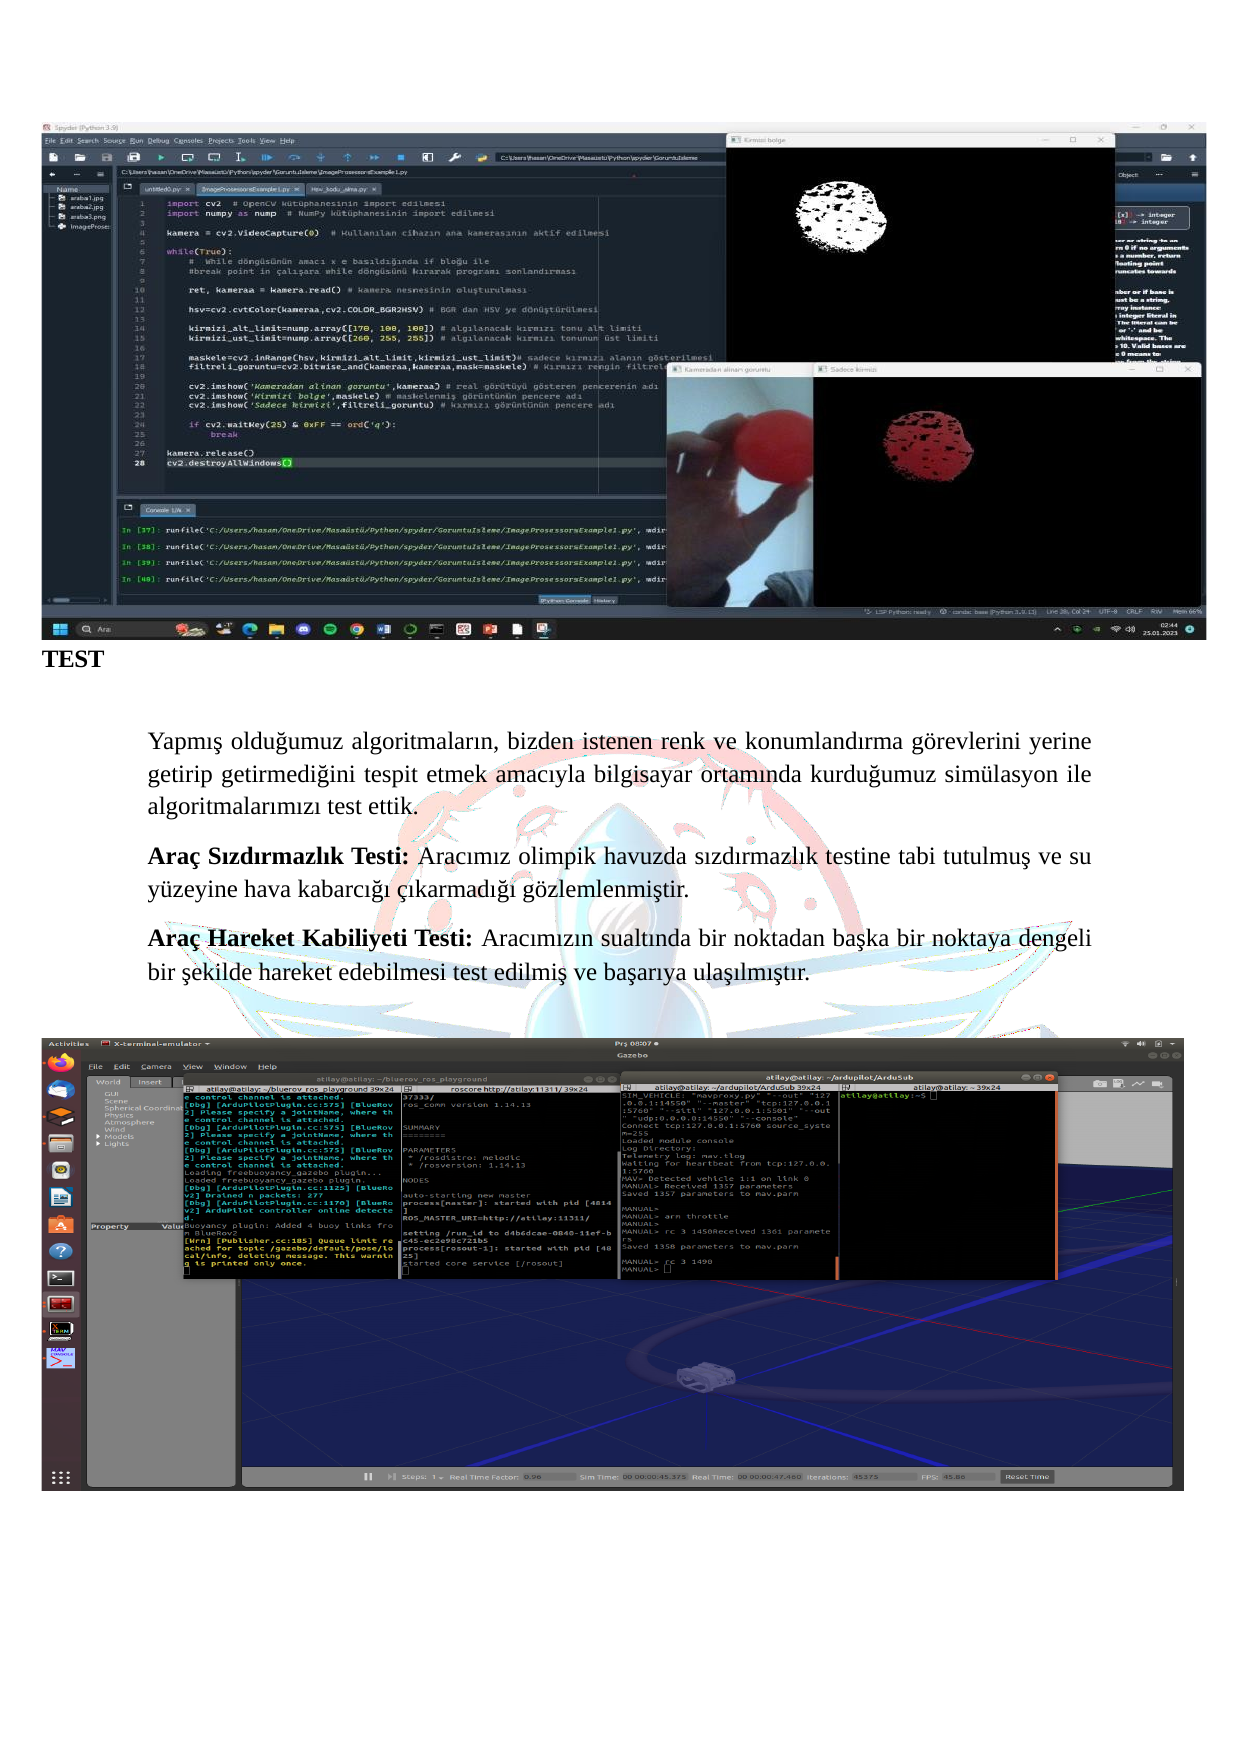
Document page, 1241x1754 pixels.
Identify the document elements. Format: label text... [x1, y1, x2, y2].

picture [41, 122, 1207, 640]
text TEST [42, 640, 1198, 673]
text Yapmış olduğumuz algoritmaların, bizden istenen renk ve konumlandırma görevlerini yerine getirip getirmediğini tespit etmek amacıyla bilgisayar ortamında kurduğumuz simülasyon ile algoritmalarımızı test ettik. [147, 726, 1092, 820]
picture [41, 736, 1184, 1491]
picture [511, 739, 516, 748]
